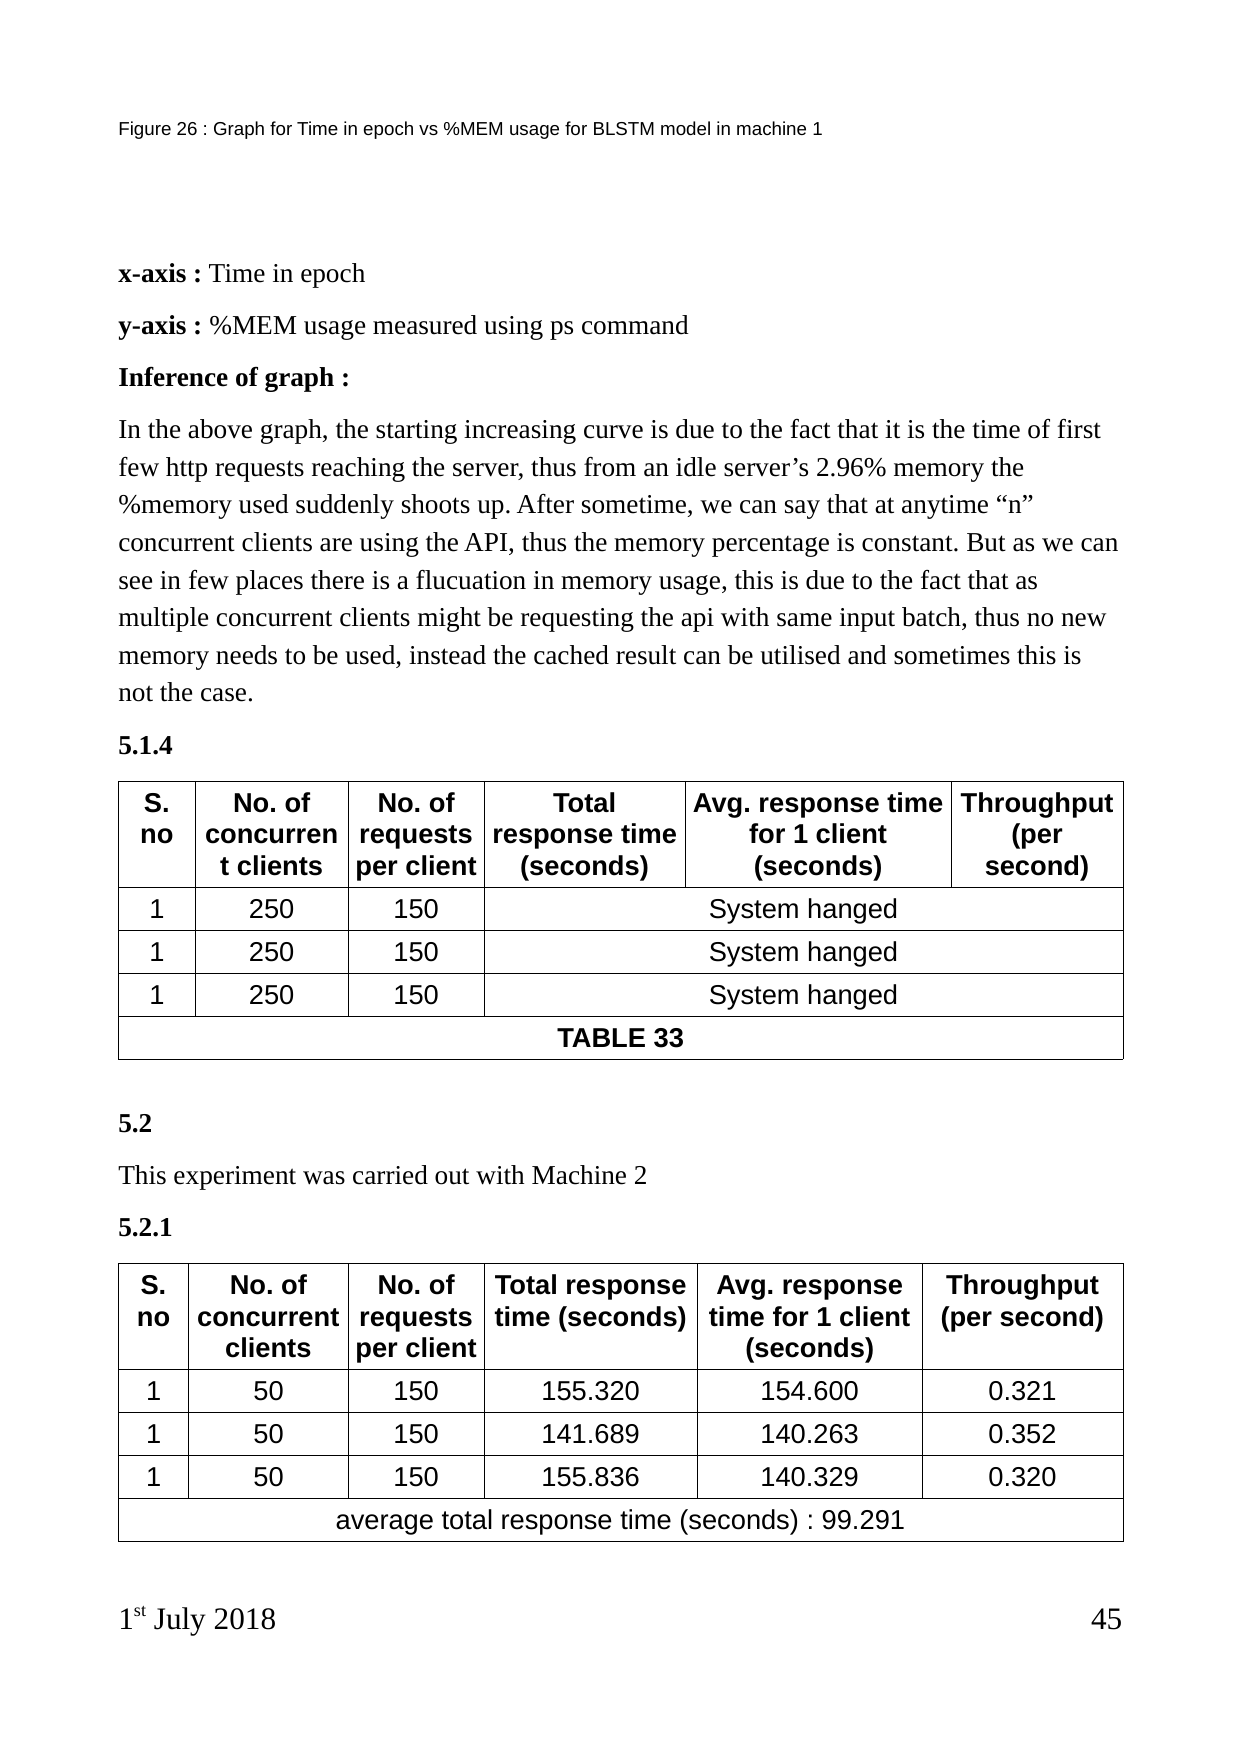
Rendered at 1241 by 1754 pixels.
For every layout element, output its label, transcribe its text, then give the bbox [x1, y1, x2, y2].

table_header S. no [119, 782, 195, 887]
table_header No. of requests per client [349, 782, 484, 887]
table_cell System hanged [485, 888, 1123, 930]
table_cell 0.352 [923, 1413, 1123, 1455]
text x-axis : Time in epoch [118, 257, 1122, 288]
table_header S. no [119, 1264, 188, 1369]
table_cell 150 [349, 1456, 484, 1498]
table_cell 154.600 [698, 1370, 922, 1412]
text 5.2 [118, 1107, 1122, 1138]
table_cell 0.321 [923, 1370, 1123, 1412]
table_cell 150 [349, 931, 484, 973]
table_cell 140.263 [698, 1413, 922, 1455]
table_cell 50 [189, 1370, 348, 1412]
table_cell 250 [196, 931, 348, 973]
table_header Throughput (per second) [952, 782, 1123, 887]
table_cell 155.320 [485, 1370, 697, 1412]
table_cell TABLE 33 [119, 1017, 1123, 1059]
table_cell 150 [349, 1370, 484, 1412]
subtitle Figure 26 : Graph for Time in epoch vs %MEM usage for BLSTM model in machine 1 [118, 118, 1122, 140]
table_cell 1 [119, 1413, 188, 1455]
table_header Throughput (per second) [923, 1264, 1123, 1369]
table_cell 50 [189, 1456, 348, 1498]
table_cell 150 [349, 1413, 484, 1455]
table_cell 50 [189, 1413, 348, 1455]
table_cell 1 [119, 931, 195, 973]
text Inference of graph : [118, 361, 1122, 392]
table_cell 0.320 [923, 1456, 1123, 1498]
table_cell 1 [119, 1456, 188, 1498]
table_cell System hanged [485, 974, 1123, 1016]
table_cell average total response time (seconds) : 99.291 [119, 1499, 1123, 1541]
table_cell 1 [119, 888, 195, 930]
table_header No. of requests per client [349, 1264, 484, 1369]
table_cell 155.836 [485, 1456, 697, 1498]
text In the above graph, the starting increasing curve is due to the fact that it is the time of first few http requests reaching the server, thus from an idle server’s 2.96% memory the %memory used suddenly shoots up. After sometime, we can say that at anytime “n” concurrent clients are using the API, thus the memory percentage is constant. But as we can see in few places there is a flucuation in memory usage, this is due to the fact that as multiple concurrent clients might be requesting the api with same input batch, thus no new memory needs to be used, instead the cached result can be utilised and sometimes this is not the case. [118, 413, 1122, 708]
text This experiment was carried out with Machine 2 [118, 1159, 1122, 1190]
text 5.2.1 [118, 1211, 1122, 1242]
table_cell 150 [349, 974, 484, 1016]
table_cell 1 [119, 1370, 188, 1412]
table_header No. of concurrent clients [196, 782, 348, 887]
table_header Total response time (seconds) [485, 1264, 697, 1369]
table_cell 140.329 [698, 1456, 922, 1498]
text y-axis : %MEM usage measured using ps command [118, 309, 1122, 340]
text 5.1.4 [118, 728, 1122, 760]
table_cell 250 [196, 974, 348, 1016]
table_cell System hanged [485, 931, 1123, 973]
table_cell 150 [349, 888, 484, 930]
table_cell 141.689 [485, 1413, 697, 1455]
table_header Avg. response time for 1 client (seconds) [698, 1264, 922, 1369]
table_cell 1 [119, 974, 195, 1016]
table_header Avg. response time for 1 client (seconds) [686, 782, 951, 887]
table_header No. of concurrent clients [189, 1264, 348, 1369]
table_header Total response time (seconds) [485, 782, 685, 887]
table_cell 250 [196, 888, 348, 930]
